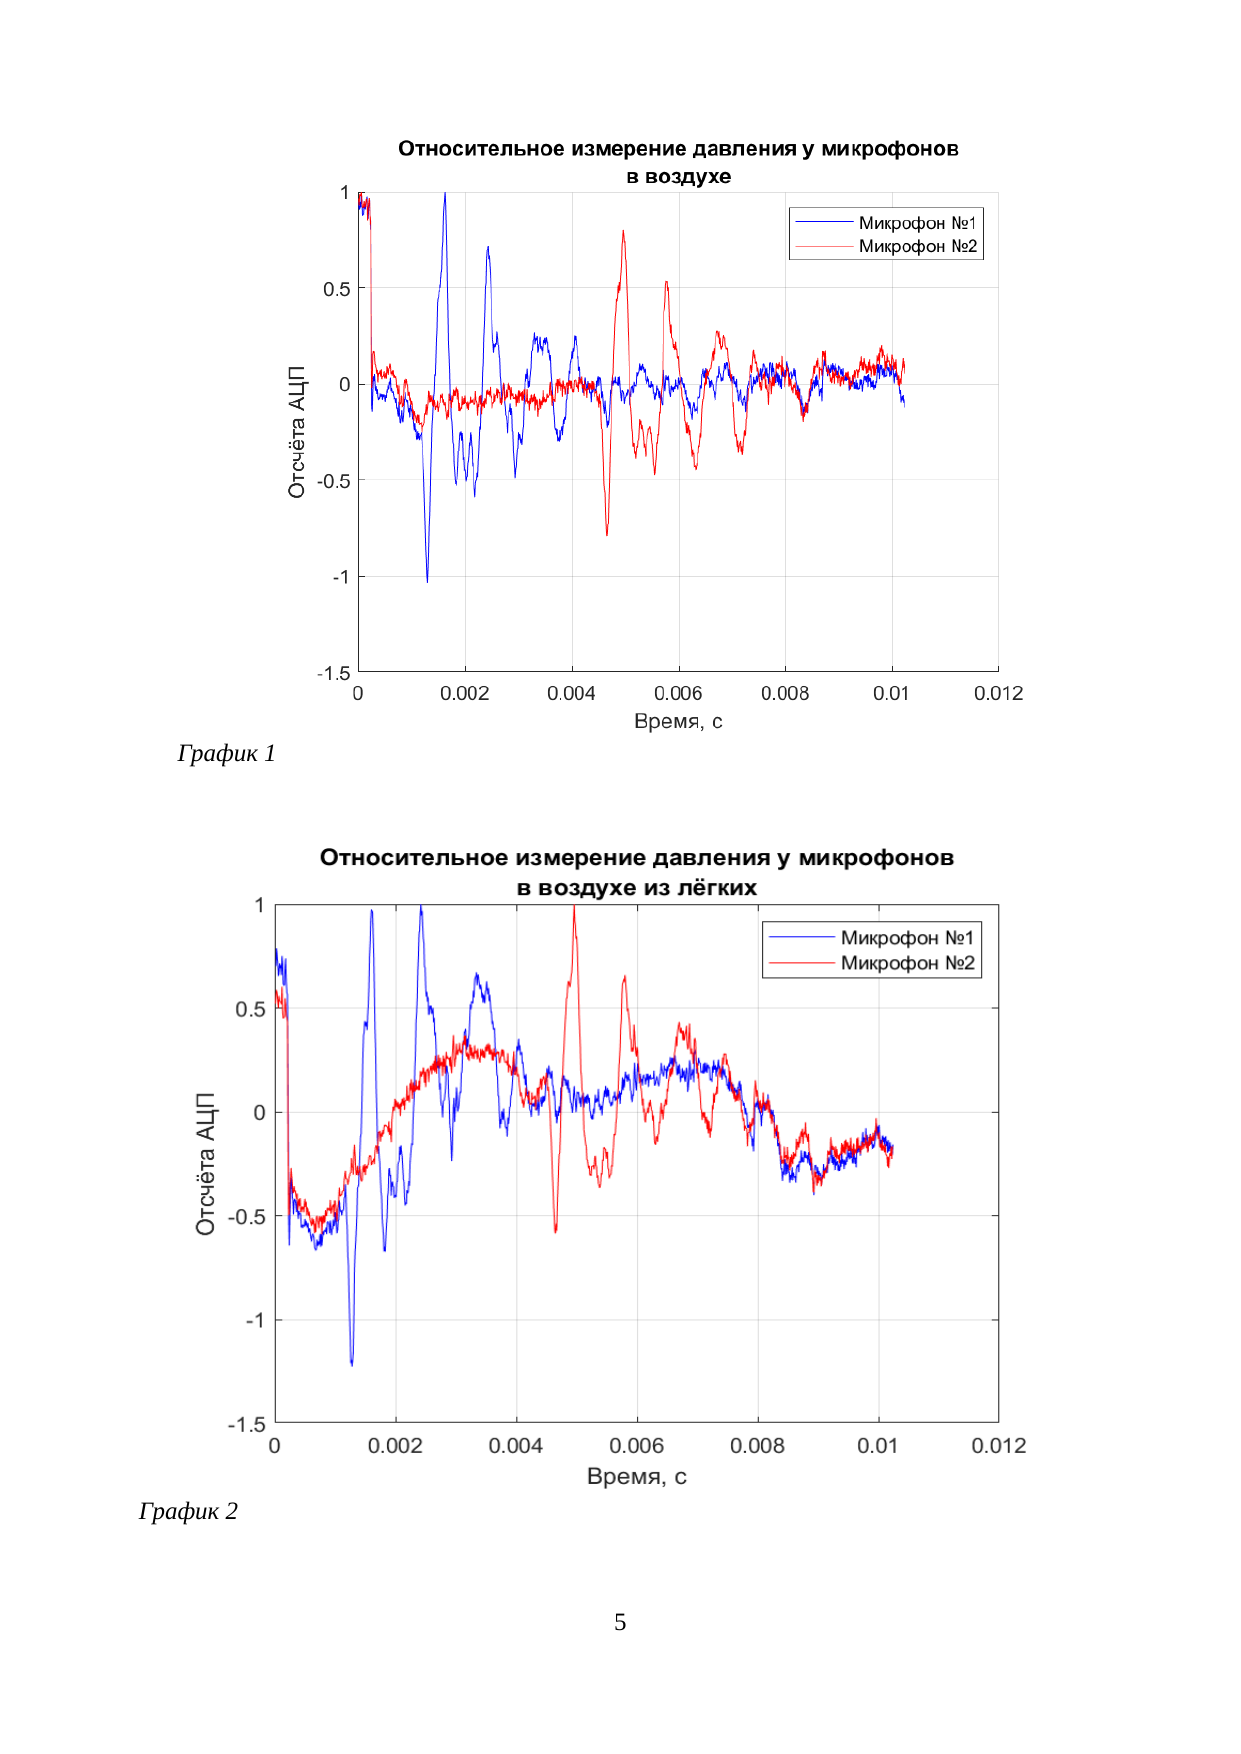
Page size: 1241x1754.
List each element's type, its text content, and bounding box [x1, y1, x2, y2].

picture [250, 130, 1077, 739]
text График 2 [139, 839, 1102, 1525]
picture [153, 838, 1088, 1496]
text График 1 [177, 131, 1149, 767]
